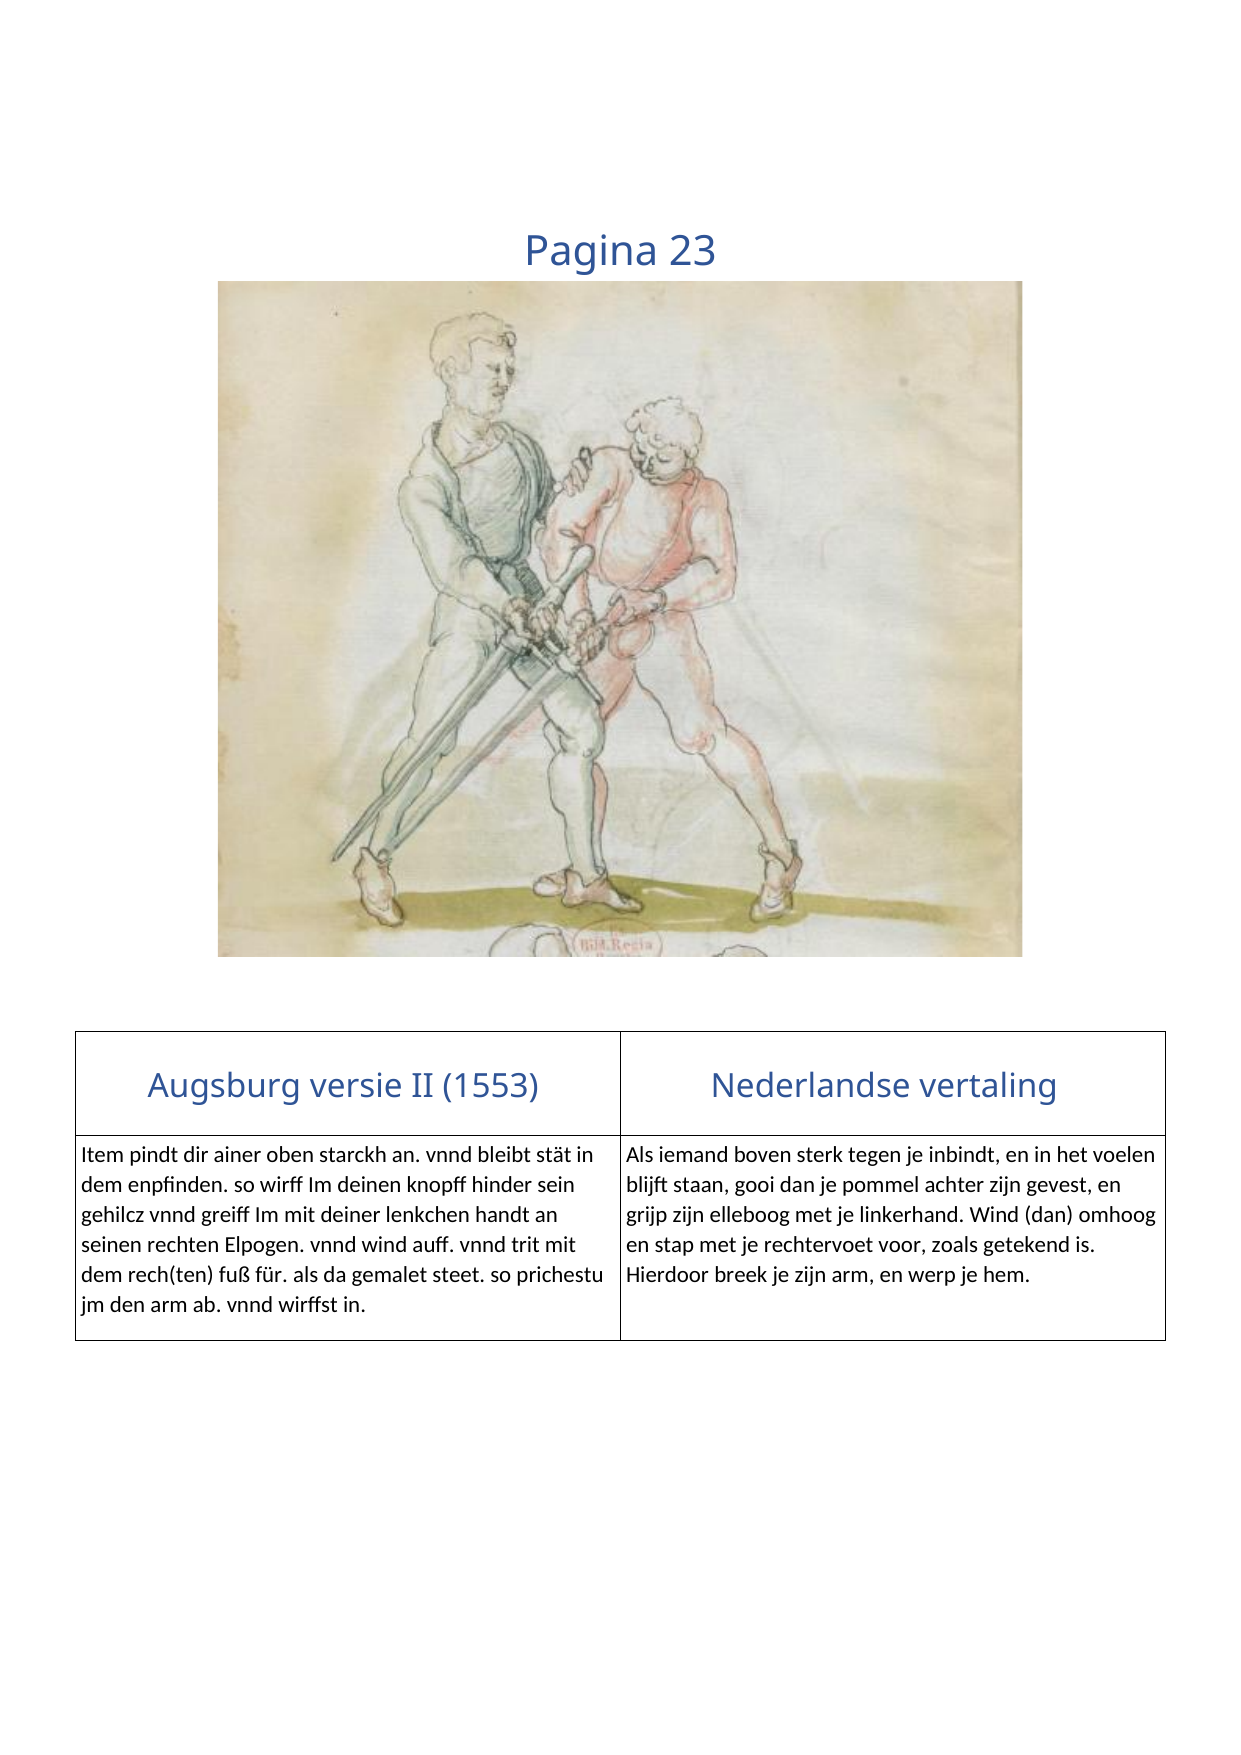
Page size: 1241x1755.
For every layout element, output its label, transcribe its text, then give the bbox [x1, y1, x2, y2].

picture [217, 281, 1023, 957]
table_header Augsburg versie II (1553) [76, 1032, 620, 1134]
table_cell Als iemand boven sterk tegen je inbindt, en in het voelen blijft staan, gooi dan je pommel achter zijn gevest, en grijp zijn elleboog met je linkerhand. Wind (dan) omhoog en stap met je rechtervoet voor, zoals getekend is. Hierdoor breek je zijn arm, en werp je hem. [621, 1136, 1165, 1340]
table_header Nederlandse vertaling [621, 1032, 1165, 1134]
subtitle Pagina 23 [75, 221, 1165, 278]
table_cell Item pindt dir ainer oben starckh an. vnnd bleibt stät in dem enpfinden. so wirff Im deinen knopff hinder sein gehilcz vnnd greiff Im mit deiner lenkchen handt an seinen rechten Elpogen. vnnd wind auff. vnnd trit mit dem rech(ten) fuß für. als da gemalet steet. so prichestu jm den arm ab. vnnd wirffst in. [76, 1136, 620, 1340]
